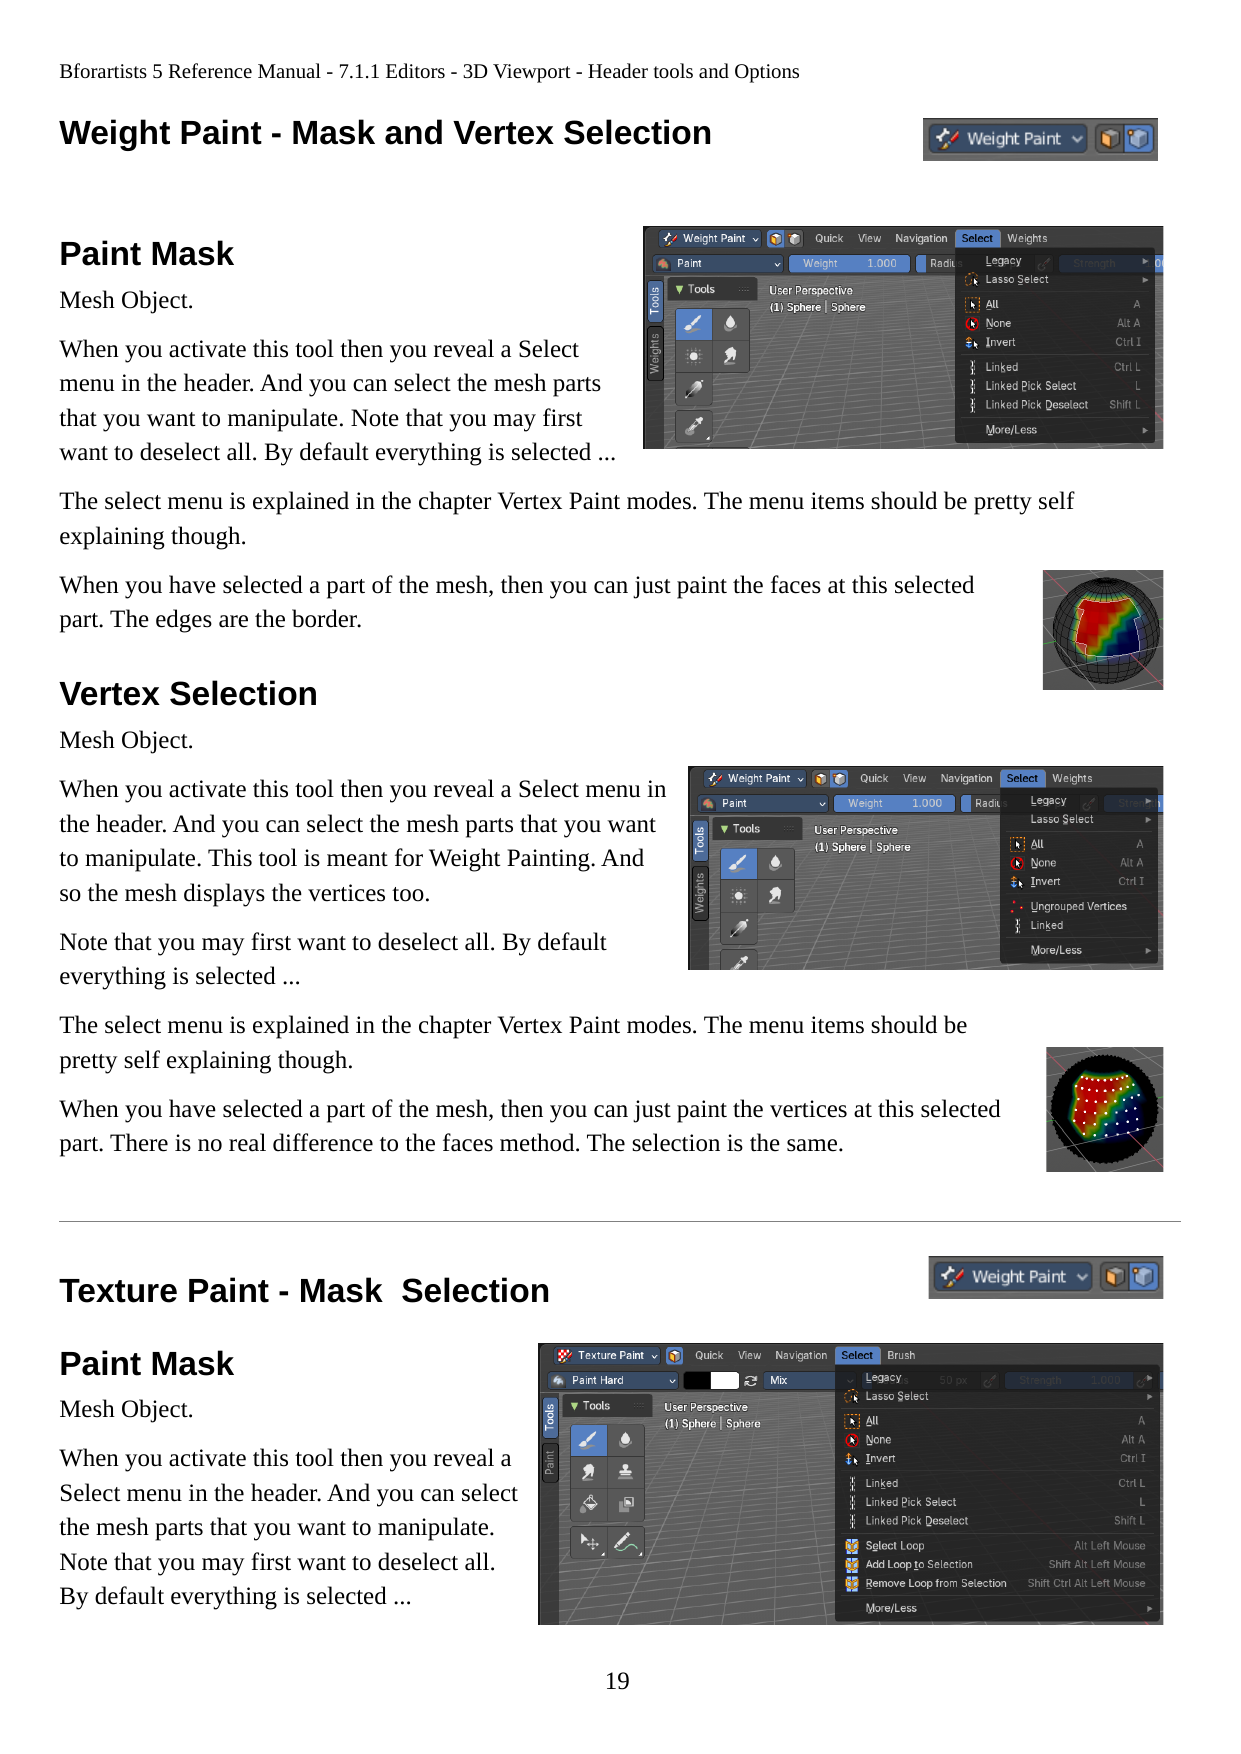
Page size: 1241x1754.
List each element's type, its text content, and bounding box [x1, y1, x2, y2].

picture [923, 118, 1158, 161]
subtitle [1164, 1343, 1181, 1382]
text When you have selected a part of the mesh, then you can just paint the faces at this selected part. The edges are the border. [59, 570, 1042, 633]
subtitle [1164, 234, 1181, 272]
text Mesh Object. [59, 725, 1181, 754]
text When you activate this tool then you reveal a Select menu in the header. And you can select the mesh parts that you want to manipulate. Note that you may first want to deselect all. By default everything is selected ... [59, 1443, 538, 1610]
picture [643, 226, 1164, 449]
text Mesh Object. [59, 285, 643, 313]
text When you activate this tool then you reveal a Select menu in the header. And you can select the mesh parts that you want to manipulate. Note that you may first want to deselect all. By default everything is selected ... [59, 334, 1181, 466]
picture [928, 1256, 1164, 1299]
picture [688, 766, 1164, 970]
picture [1042, 570, 1164, 690]
text [1164, 1394, 1181, 1423]
text The select menu is explained in the chapter Vertex Paint modes. The menu items should be pretty self explaining though. [59, 486, 1181, 549]
text When you activate this tool then you reveal a Select menu in the header. And you can select the mesh parts that you want to manipulate. This tool is meant for Weight Painting. And so the mesh displays the vertices too. [59, 774, 688, 907]
text Mesh Object. [59, 1394, 538, 1423]
subtitle Texture Paint - Mask Selection [59, 1271, 1181, 1310]
picture [1046, 1047, 1164, 1172]
text Note that you may first want to deselect all. By default everything is selected ... [59, 927, 1181, 990]
subtitle Paint Mask [59, 234, 643, 272]
text [1164, 285, 1181, 313]
subtitle Weight Paint - Mask and Vertex Selection [59, 113, 1181, 151]
text The select menu is explained in the chapter Vertex Paint modes. The menu items should be pretty self explaining though. [59, 1011, 1181, 1074]
text When you have selected a part of the mesh, then you can just paint the vertices at this selected part. There is no real difference to the faces method. The selection is the same. [59, 1094, 1046, 1157]
picture [538, 1343, 1164, 1625]
subtitle Vertex Selection [59, 674, 1181, 713]
subtitle Paint Mask [59, 1343, 538, 1382]
